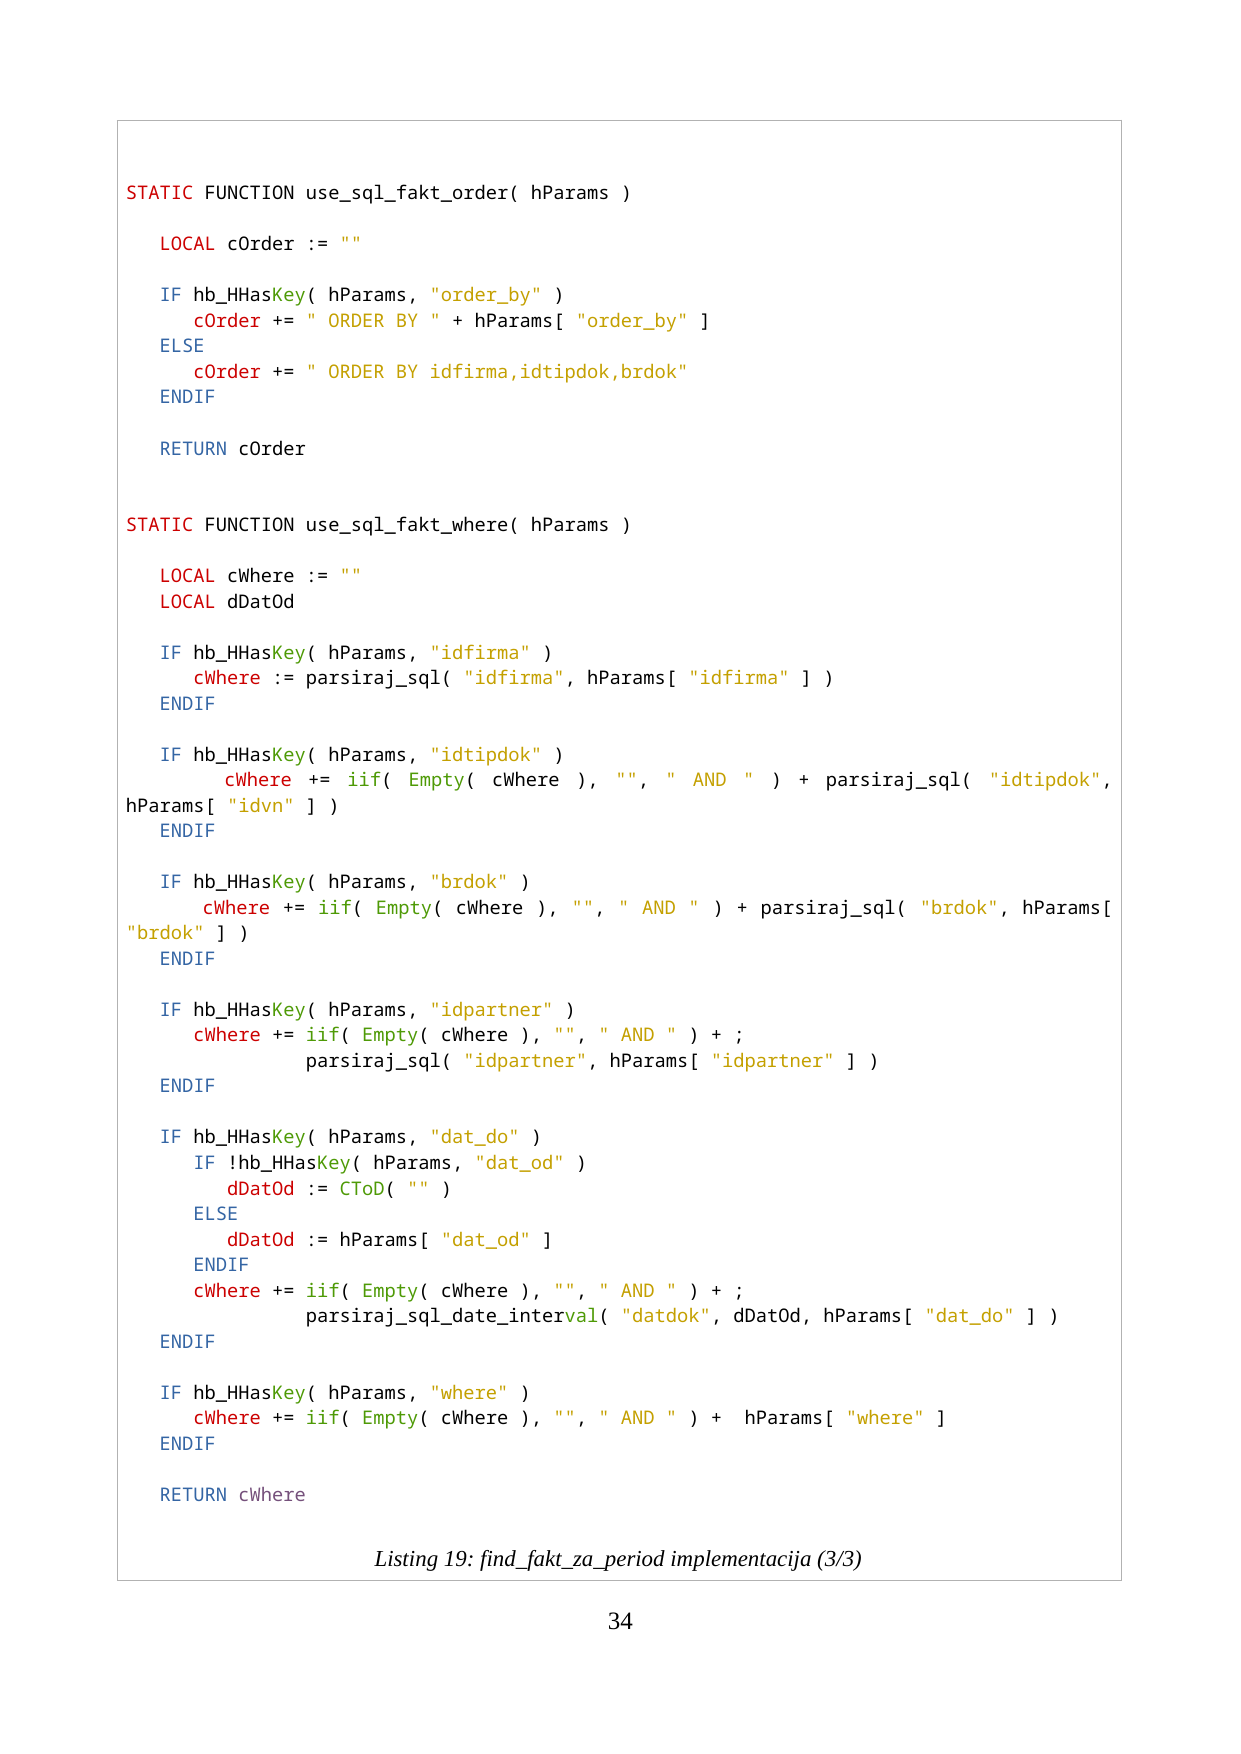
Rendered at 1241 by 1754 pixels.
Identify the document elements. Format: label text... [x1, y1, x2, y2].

text IF hb_HHasKey( hParams, "idtipdok" ) [564, 741, 1113, 767]
text LOCAL dDatOd [294, 588, 1113, 613]
text ENDIF [216, 1430, 1113, 1456]
text IF !hb_HHasKey( hParams, "dat_od" ) [587, 1149, 1113, 1175]
text IF hb_HHasKey( hParams, "idpartner" ) [576, 996, 1113, 1022]
text cWhere += iif( Empty( cWhere ), "", " AND " ) + ; [744, 1022, 1113, 1047]
text IF hb_HHasKey( hParams, "where" ) [531, 1379, 1113, 1404]
text cOrder += " ORDER BY idfirma,idtipdok,brdok" [688, 358, 1113, 384]
text IF hb_HHasKey( hParams, "dat_do" ) [542, 1124, 1113, 1149]
text ENDIF [216, 1328, 1113, 1353]
text cWhere += iif( Empty( cWhere ), "", " AND " ) + hParams[ "where" ] [126, 1404, 1113, 1430]
text Pregledom programskog kôda (Listinzi 17-19) uočava se da se unutar funkcije formiraju standardni SQL elementi (ORDER, WHERE), koji se prosljeđuju use_sql() funkciji koja na kraju podatke dohvata standardnim SQL upitom. Na ovaj način aplikativni kôd je pretrpio minimalne promjene zamjenom izvora podataka sa DBF tabela (FMK) na relacijsku bazu (F18) . [118, 121, 1121, 1580]
text RETURN cOrder [306, 435, 1113, 460]
text IF hb_HHasKey( hParams, "brdok" ) [531, 869, 1113, 894]
text STATIC FUNCTION use_sql_fakt_order( hParams ) [126, 179, 1113, 205]
text cWhere := parsiraj_sql( "idfirma", hParams[ "idfirma" ] ) [126, 664, 1113, 690]
text ENDIF [216, 690, 1113, 716]
text ENDIF [216, 945, 1113, 971]
text LOCAL cOrder := "" [362, 231, 1113, 256]
text dDatOd := hParams[ "dat_od" ] [553, 1226, 1113, 1251]
text dDatOd := CToD( "" ) [452, 1175, 1113, 1200]
text ENDIF [216, 818, 1113, 843]
text ENDIF [216, 1073, 1113, 1098]
text STATIC FUNCTION use_sql_fakt_where( hParams ) [632, 511, 1113, 537]
text parsiraj_sql_date_interval( "datdok", dDatOd, hParams[ "dat_do" ] ) [126, 1302, 1113, 1328]
text IF hb_HHasKey( hParams, "order_by" ) [564, 282, 1113, 307]
text RETURN cWhere [306, 1481, 1113, 1507]
text cWhere += iif( Empty( cWhere ), "", " AND " ) + parsiraj_sql( "brdok", hParams[ "brdok" ] ) [249, 894, 1113, 945]
text IF hb_HHasKey( hParams, "idfirma" ) [553, 639, 1113, 664]
text parsiraj_sql( "idpartner", hParams[ "idpartner" ] ) [879, 1047, 1113, 1073]
text LOCAL cWhere := "" [126, 562, 1113, 588]
text ENDIF [216, 384, 1113, 409]
text cWhere += iif( Empty( cWhere ), "", " AND " ) + ; [744, 1277, 1113, 1302]
text ELSE [204, 333, 1113, 358]
text cWhere += iif( Empty( cWhere ), "", " AND " ) + parsiraj_sql( "idtipdok", hParams[ "idvn" ] ) [339, 767, 1113, 818]
text cOrder += " ORDER BY " + hParams[ "order_by" ] [711, 307, 1113, 333]
text ENDIF [249, 1251, 1113, 1277]
text ELSE [238, 1200, 1113, 1226]
list Listing 19: find_fakt_za_period implementacija (3/3) [126, 1545, 1113, 1571]
